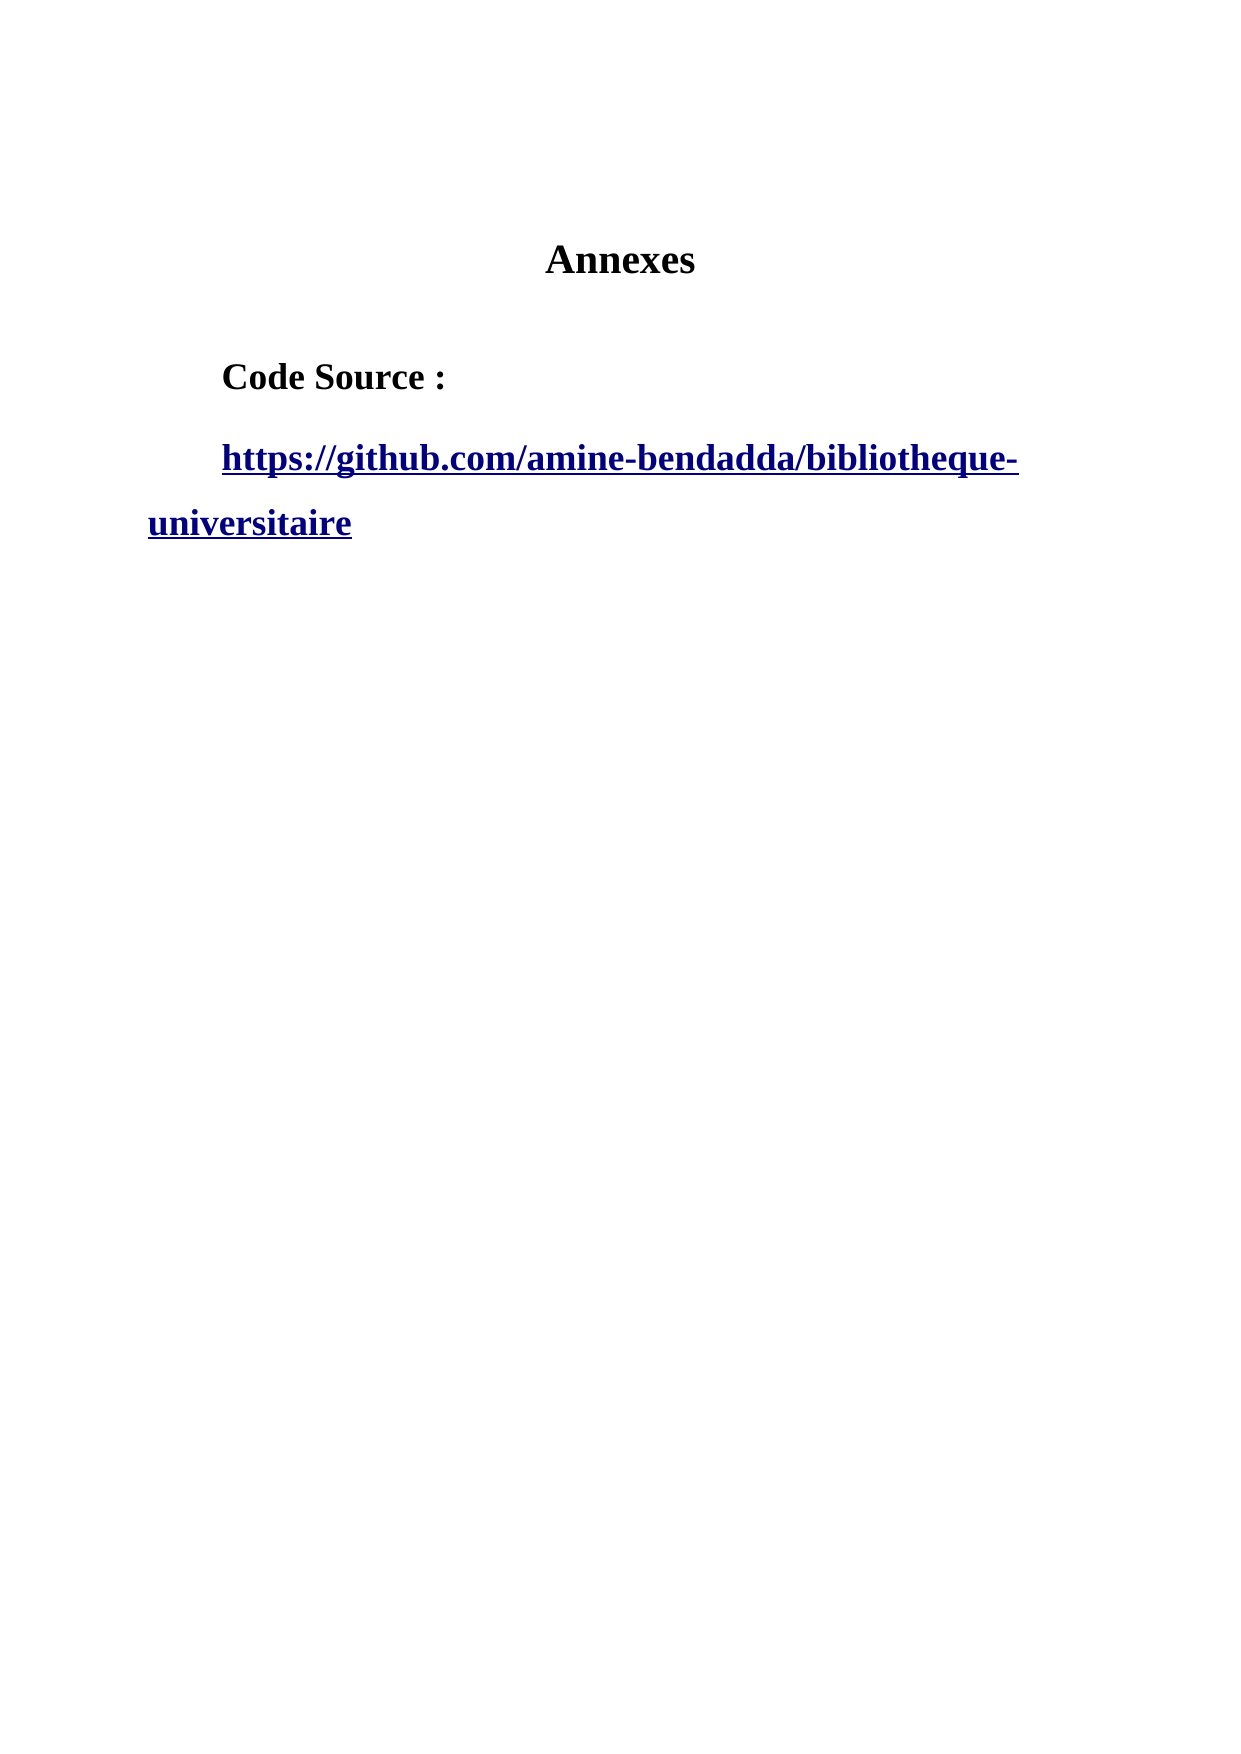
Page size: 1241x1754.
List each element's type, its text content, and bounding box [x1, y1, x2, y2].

subtitle Annexes [148, 235, 1093, 283]
text https://github.com/amine-bendadda/bibliotheque-universitaire [148, 436, 1093, 543]
text Code Source : [148, 354, 1093, 397]
